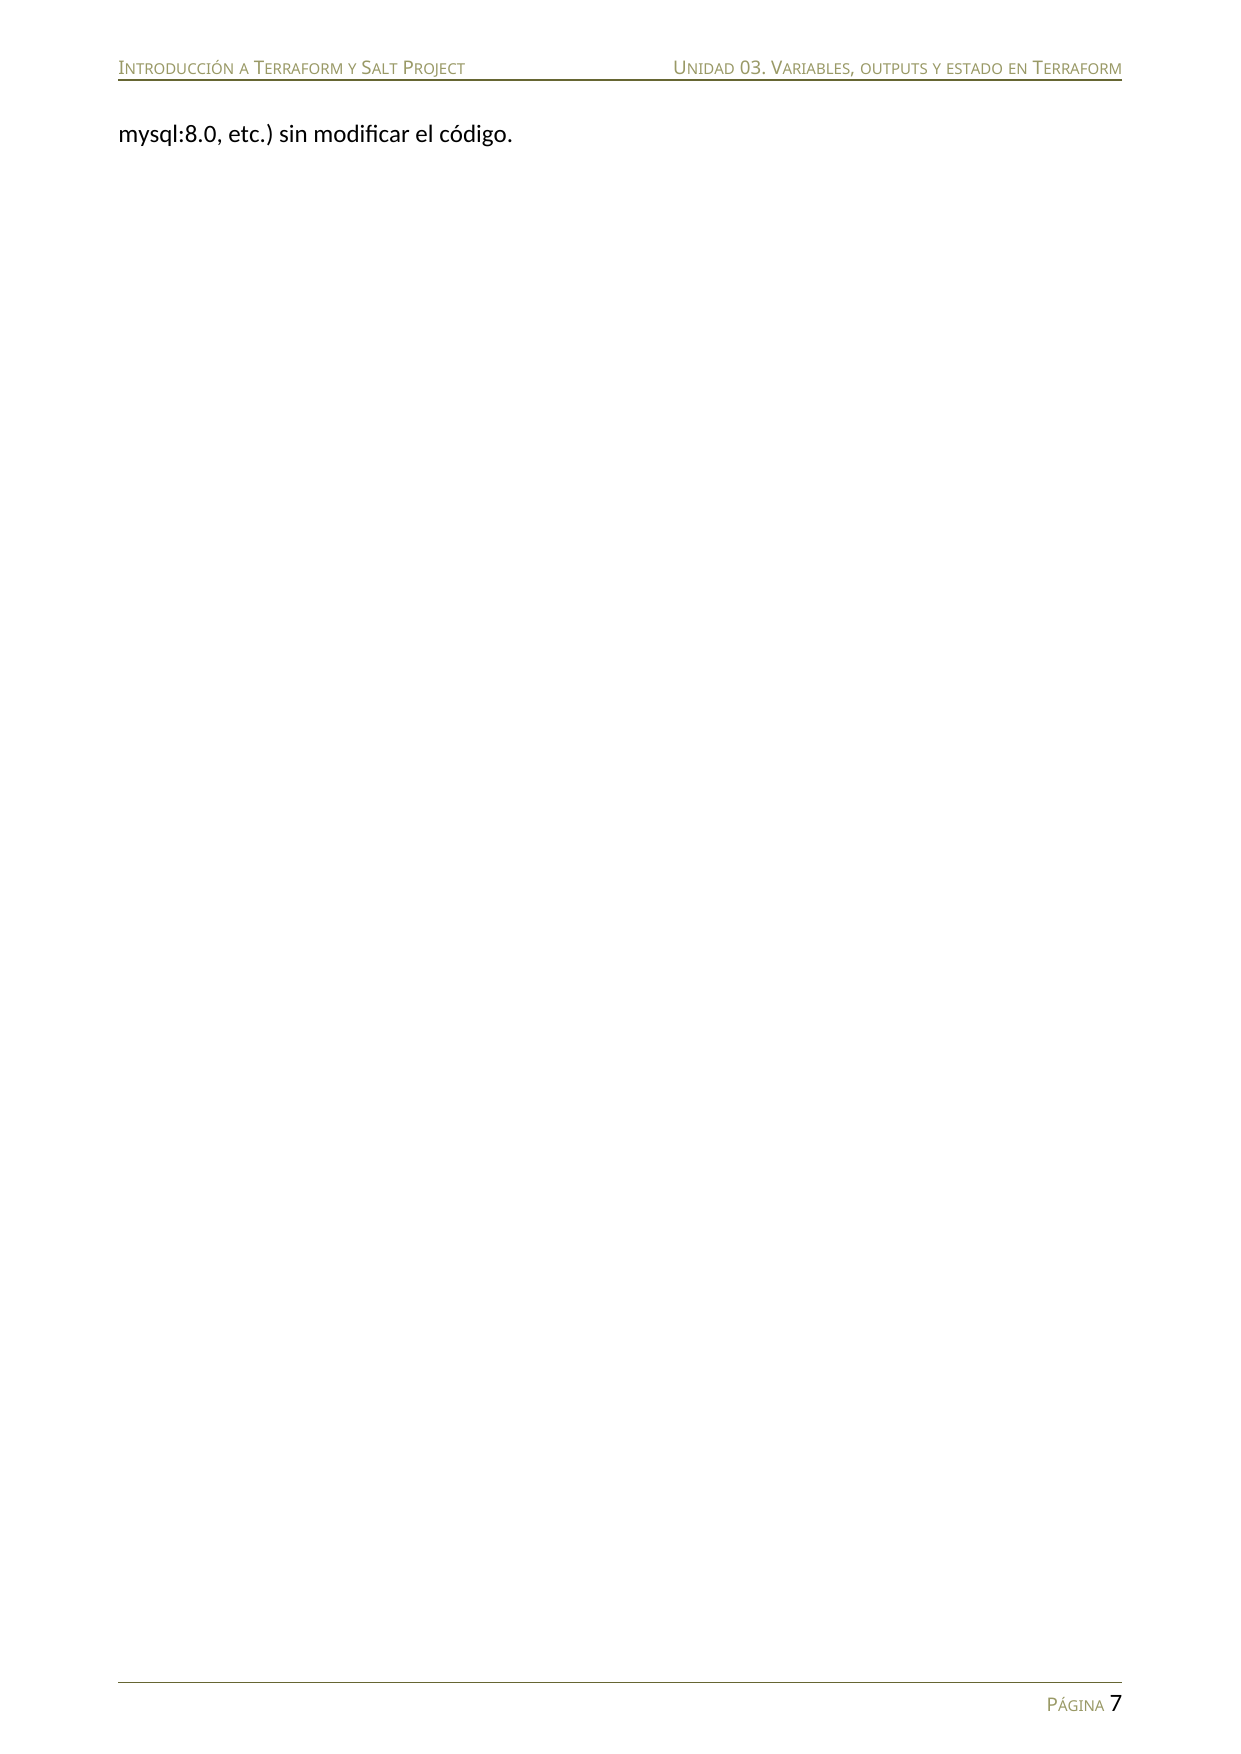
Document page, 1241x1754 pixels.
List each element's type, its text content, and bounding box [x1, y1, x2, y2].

text mysql:8.0, etc.) sin modificar el código. [118, 118, 1122, 148]
